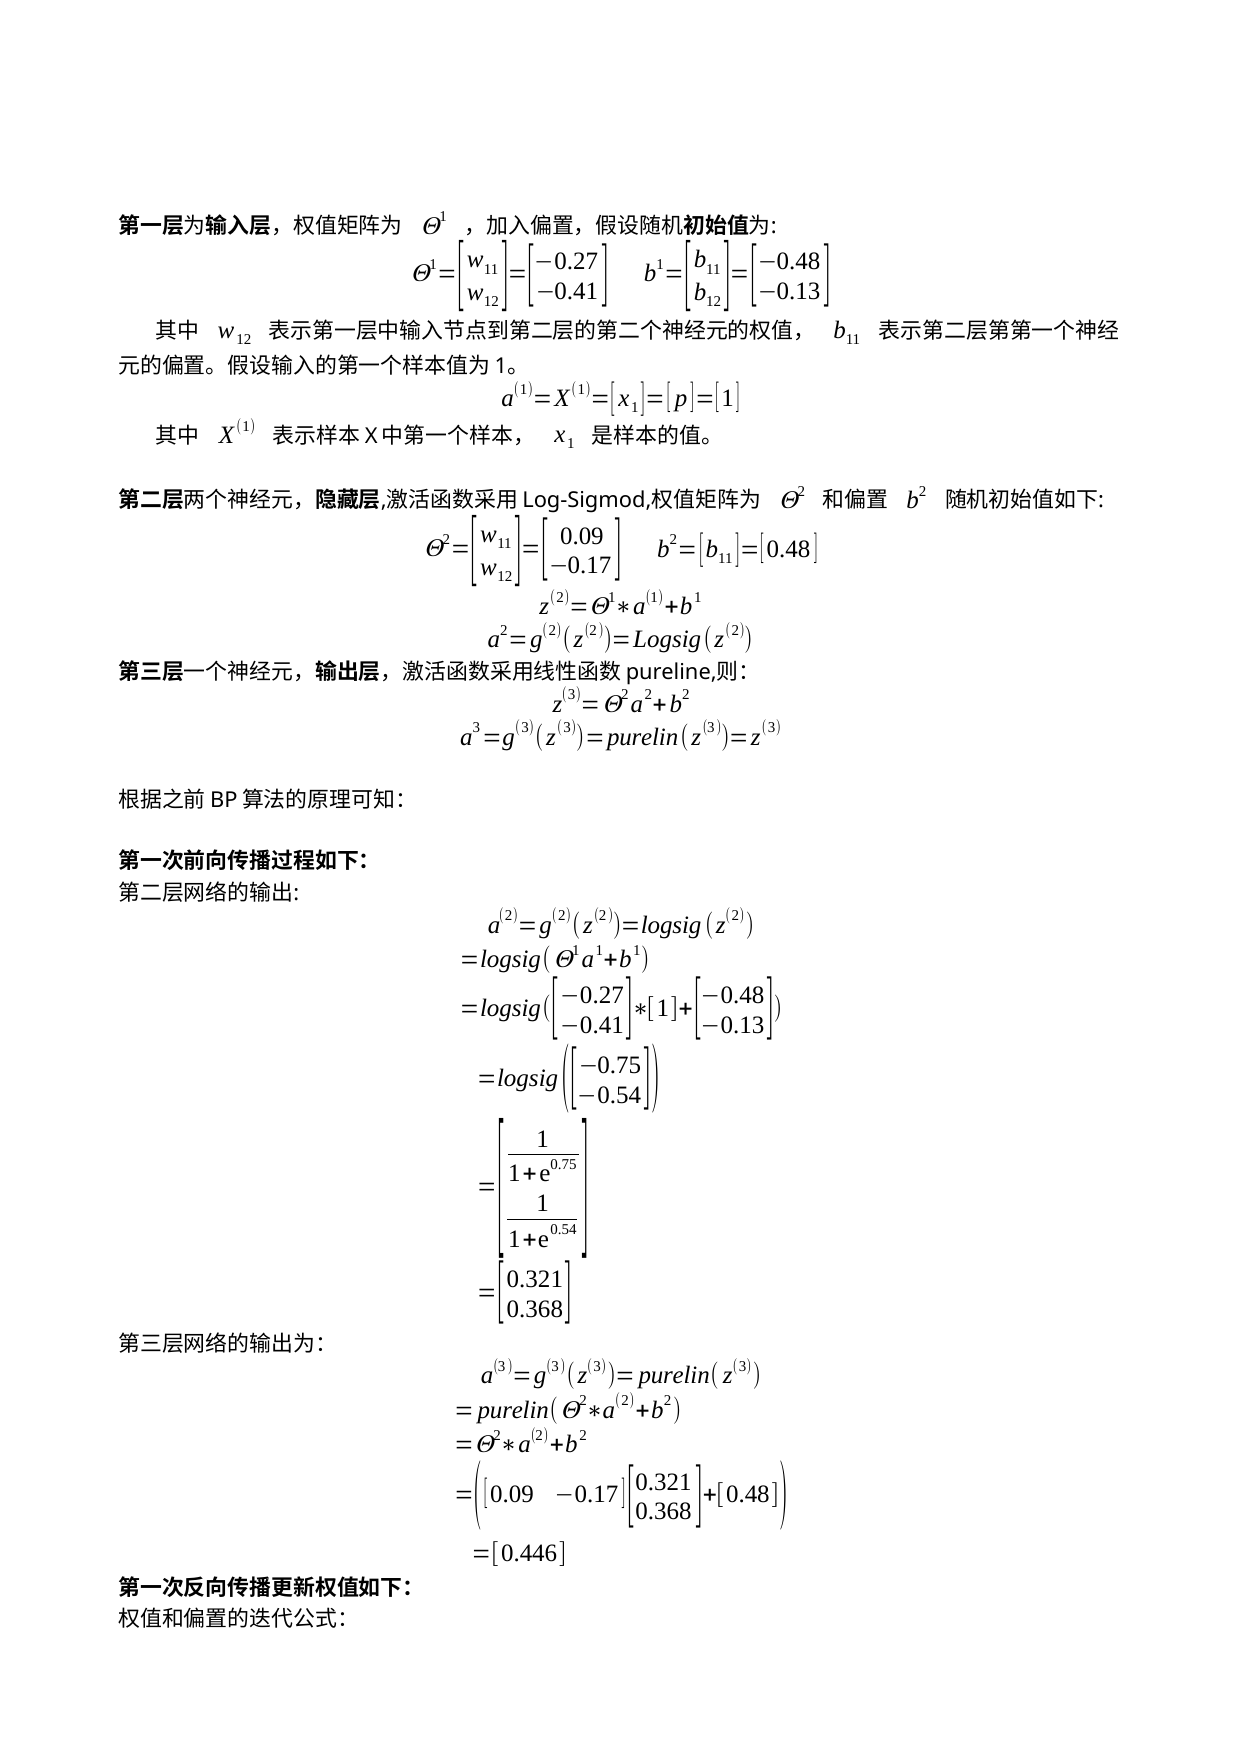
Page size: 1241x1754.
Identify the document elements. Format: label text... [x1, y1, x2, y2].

text 第一次反向传播更新权值如下： [118, 1570, 1122, 1601]
text 权值和偏置的迭代公式： [118, 1601, 1122, 1633]
text 第一层为输入层，权值矩阵为，加入偏置，假设随机初始值为: [118, 207, 1122, 240]
text 第二层网络的输出: [118, 875, 1122, 907]
text 第一次前向传播过程如下： [118, 843, 1122, 875]
text 第三层一个神经元，输出层，激活函数采用线性函数pureline,则： [118, 654, 1122, 686]
text 其中表示第一层中输入节点到第二层的第二个神经元的权值，表示第二层第第一个神经元的偏置。假设输入的第一个样本值为1。 [118, 313, 1122, 380]
text 第二层两个神经元，隐藏层,激活函数采用Log-Sigmod,权值矩阵为和偏置随机初始值如下: [118, 482, 1122, 514]
text 根据之前BP算法的原理可知： [118, 782, 1122, 813]
text 其中表示样本X中第一个样本，是样本的值。 [118, 417, 1122, 452]
text 第三层网络的输出为： [118, 1326, 1122, 1357]
